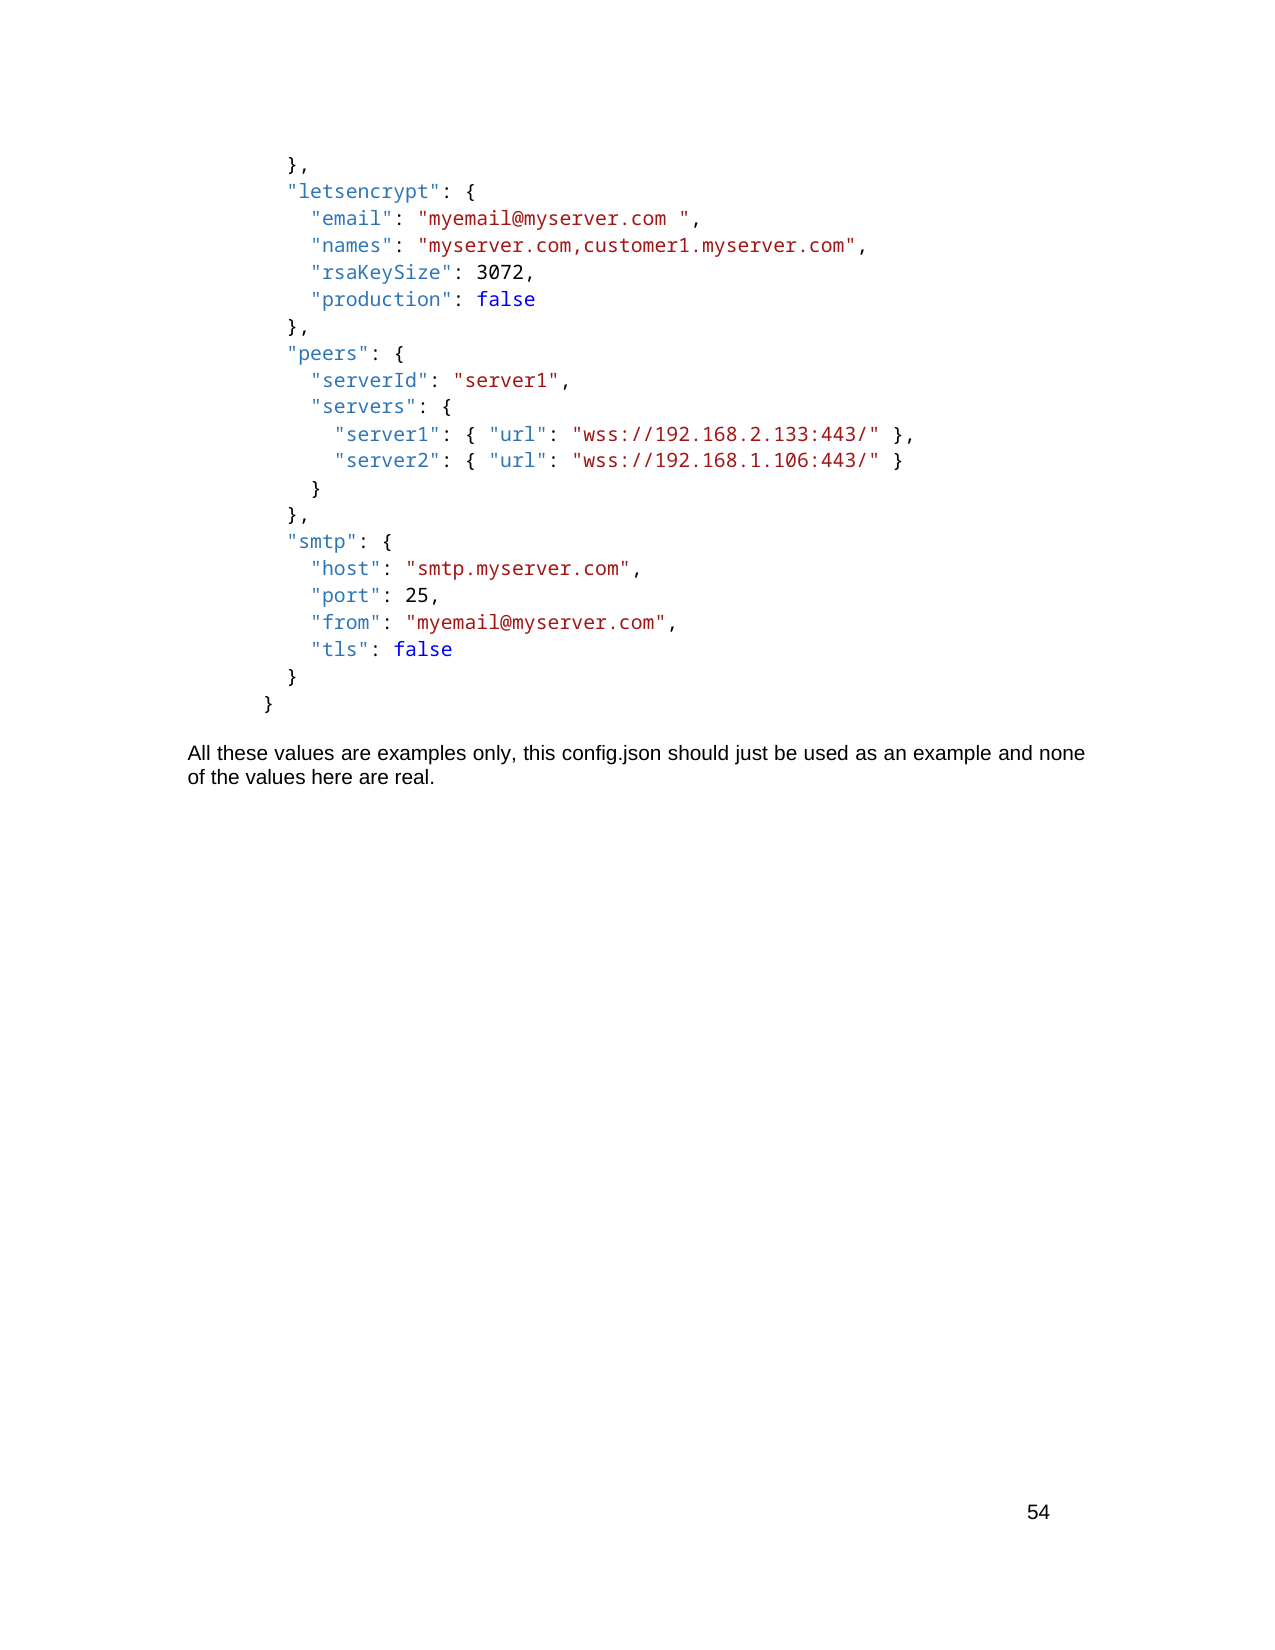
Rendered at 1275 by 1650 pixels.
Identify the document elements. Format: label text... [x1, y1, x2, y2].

text }, [262, 150, 1087, 177]
text "server1": { "url": "wss://192.168.2.133:443/" }, [262, 420, 1087, 447]
text "email": "myemail@myserver.com ", [262, 204, 1087, 231]
text "letsencrypt": { [262, 177, 1087, 204]
text } [262, 663, 1087, 689]
text "serverId": "server1", [262, 366, 1087, 393]
text "from": "myemail@myserver.com", [262, 609, 1087, 636]
text "rsaKeySize": 3072, [262, 258, 1087, 285]
text "production": false [262, 285, 1087, 312]
text "servers": { [262, 393, 1087, 420]
text "peers": { [262, 339, 1087, 366]
text }, [262, 312, 1087, 339]
text "host": "smtp.myserver.com", [262, 555, 1087, 582]
text }, [262, 501, 1087, 528]
text "port": 25, [262, 582, 1087, 609]
text "names": "myserver.com,customer1.myserver.com", [262, 231, 1087, 258]
text All these values are examples only, this config.json should just be used as an example and none of the values here are real. [187, 741, 1087, 788]
text "tls": false [262, 636, 1087, 663]
text "server2": { "url": "wss://192.168.1.106:443/" } [262, 447, 1087, 474]
text } [262, 689, 1087, 717]
text "smtp": { [262, 528, 1087, 555]
text } [262, 474, 1087, 501]
